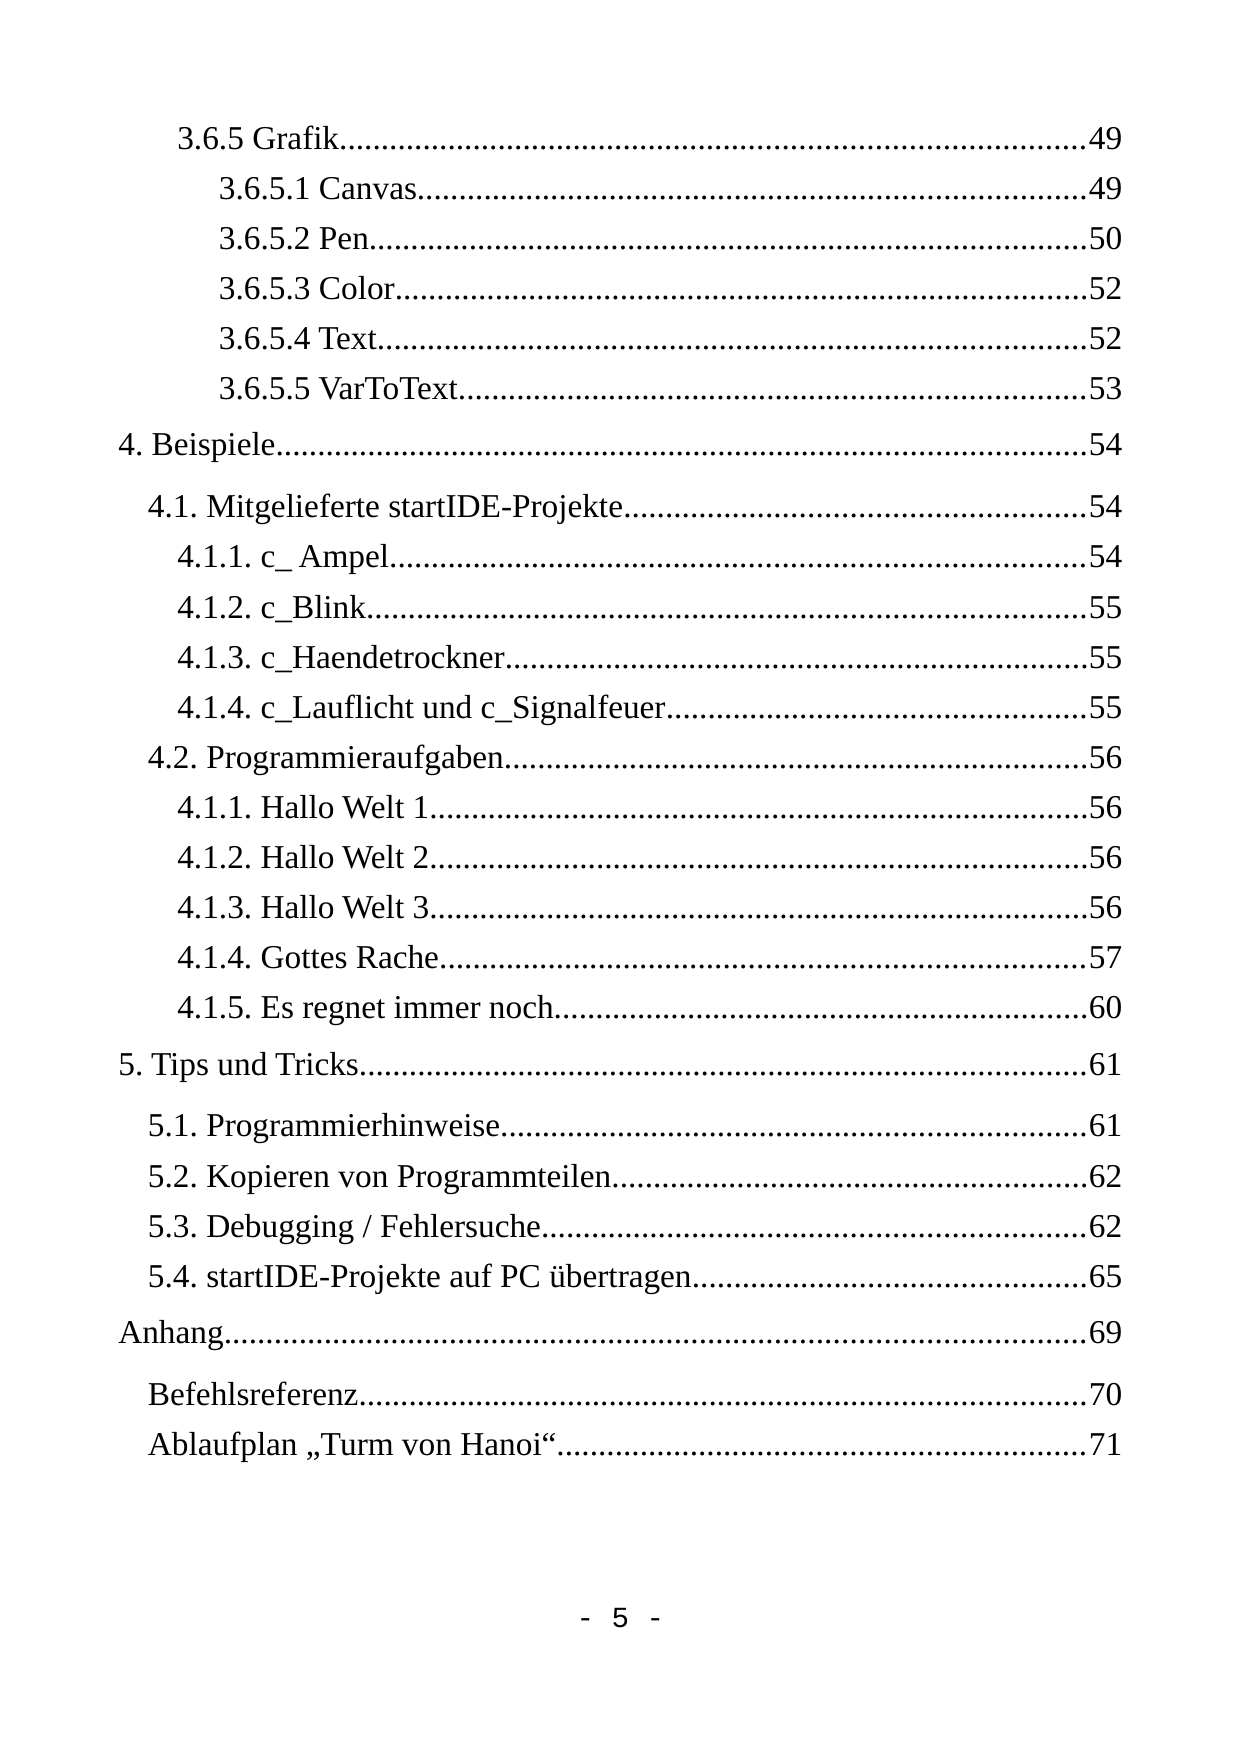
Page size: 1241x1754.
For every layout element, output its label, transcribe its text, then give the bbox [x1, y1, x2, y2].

text 5.3. Debugging / Fehlersuche 62 [148, 1206, 1122, 1244]
text 5.2. Kopieren von Programmteilen 62 [148, 1156, 1122, 1194]
text 3.6.5.3 Color 52 [177, 268, 1122, 307]
text 5. Tips und Tricks 61 [118, 1044, 1122, 1082]
text 3.6.5.4 Text 52 [177, 318, 1122, 357]
text Anhang 69 [118, 1312, 1122, 1350]
text 4.1.1. c_ Ampel 54 [177, 537, 1122, 575]
text 4.1.2. Hallo Welt 2 56 [177, 837, 1122, 876]
text 4.1.1. Hallo Welt 1 56 [177, 787, 1122, 826]
text 4. Beispiele 54 [118, 425, 1122, 463]
text 4.1.4. Gottes Rache 57 [177, 938, 1122, 976]
text Ablaufplan „Turm von Hanoi“ 71 [148, 1424, 1122, 1462]
text Befehlsreferenz 70 [148, 1374, 1122, 1412]
text 4.1.2. c_Blink 55 [177, 587, 1122, 625]
text 4.1.4. c_Lauflicht und c_Signalfeuer 55 [177, 687, 1122, 725]
text 3.6.5.1 Canvas 49 [177, 168, 1122, 207]
text 5.1. Programmierhinweise 61 [148, 1106, 1122, 1144]
text 3.6.5.2 Pen 50 [177, 218, 1122, 257]
text 4.1.3. c_Haendetrockner 55 [177, 637, 1122, 675]
text 4.1. Mitgelieferte startIDE-Projekte 54 [148, 487, 1122, 525]
text 4.1.5. Es regnet immer noch... 60 [177, 988, 1122, 1026]
text 3.6.5.5 VarToText 53 [177, 369, 1122, 407]
text 4.2. Programmieraufgaben 56 [148, 737, 1122, 776]
text 5.4. startIDE-Projekte auf PC übertragen 65 [148, 1256, 1122, 1294]
text 3.6.5 Grafik 49 [177, 118, 1122, 156]
text 4.1.3. Hallo Welt 3 56 [177, 887, 1122, 926]
